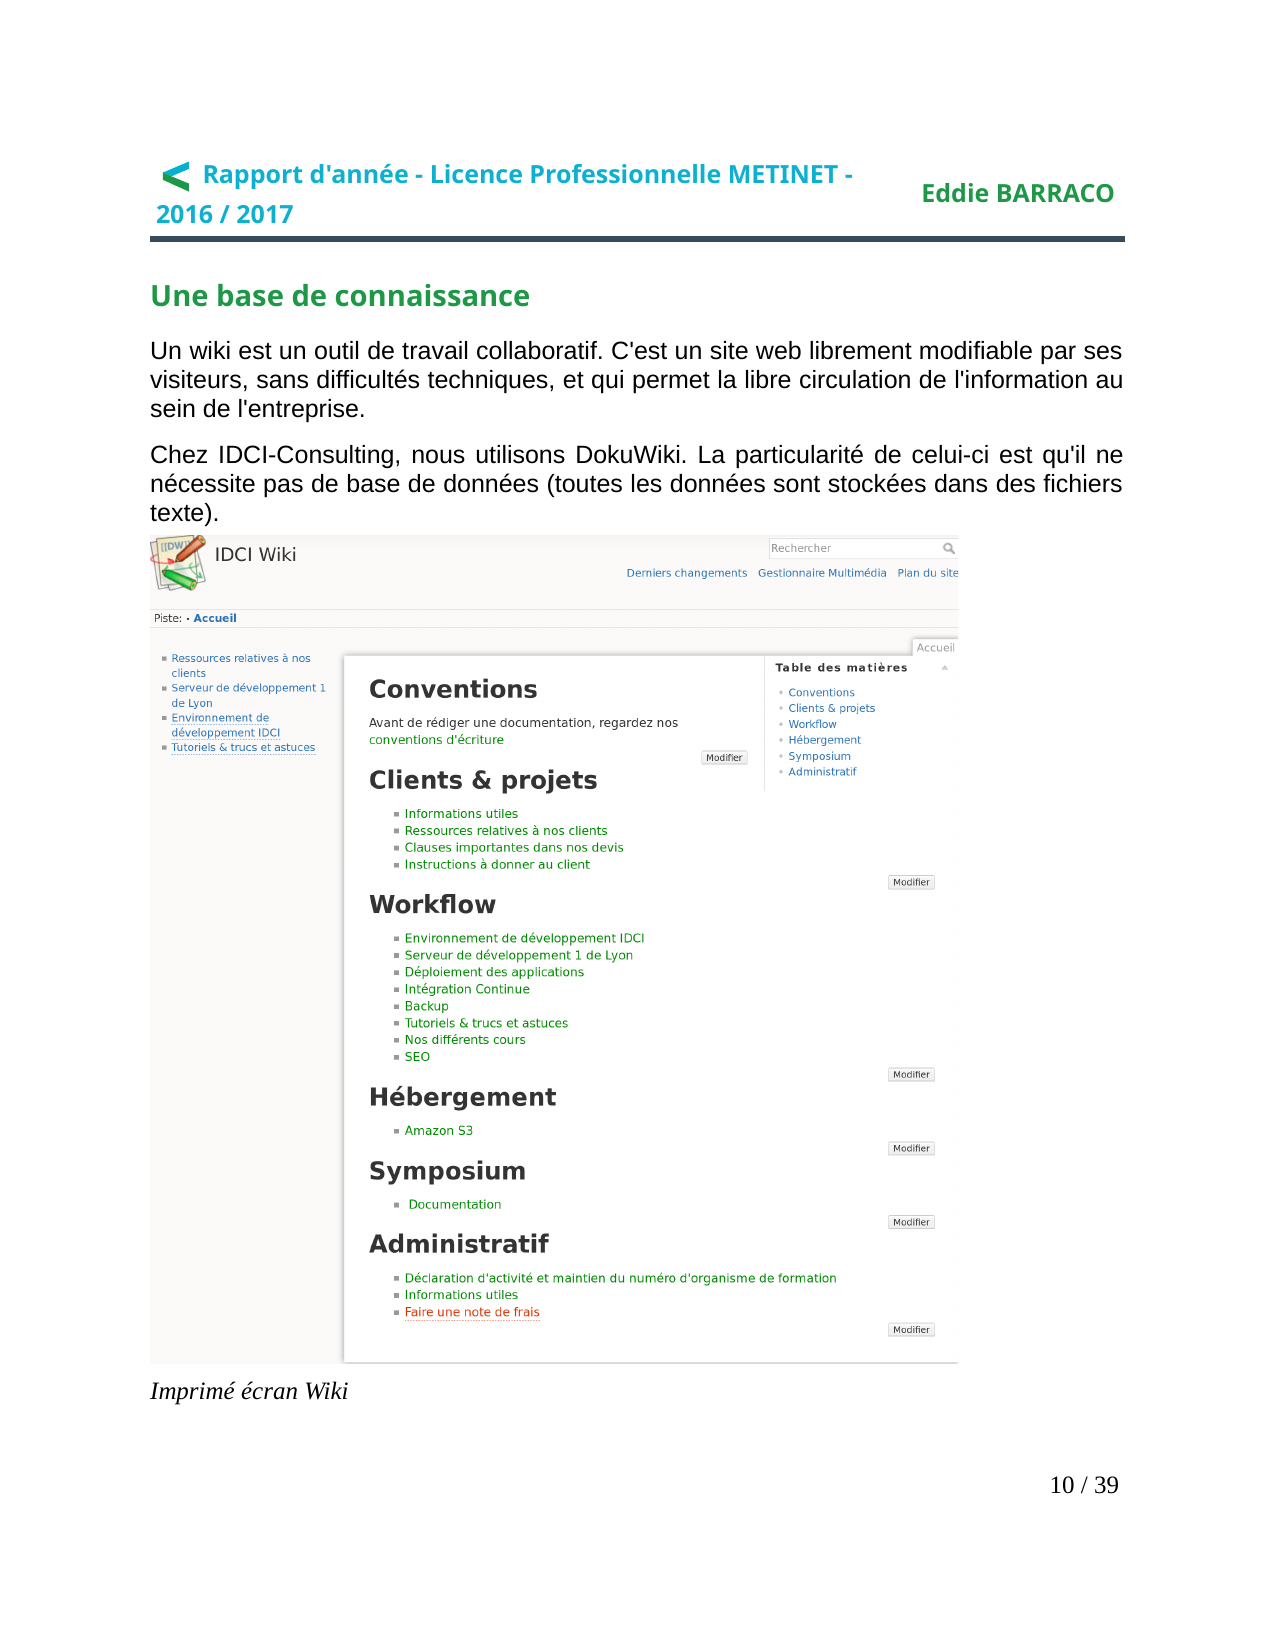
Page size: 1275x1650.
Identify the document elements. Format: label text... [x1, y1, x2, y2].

text Imprimé écran Wiki [150, 1376, 1125, 1405]
subtitle Une base de connaissance [150, 275, 1125, 315]
picture [150, 535, 959, 1364]
text Chez IDCI-Consulting, nous utilisons DokuWiki. La particularité de celui-ci est qu'il ne nécessite pas de base de données (toutes les données sont stockées dans des fichiers texte). [150, 440, 1125, 527]
text Un wiki est un outil de travail collaboratif. C'est un site web librement modifiable par ses visiteurs, sans difficultés techniques, et qui permet la libre circulation de l'information au sein de l'entreprise. [150, 336, 1125, 422]
